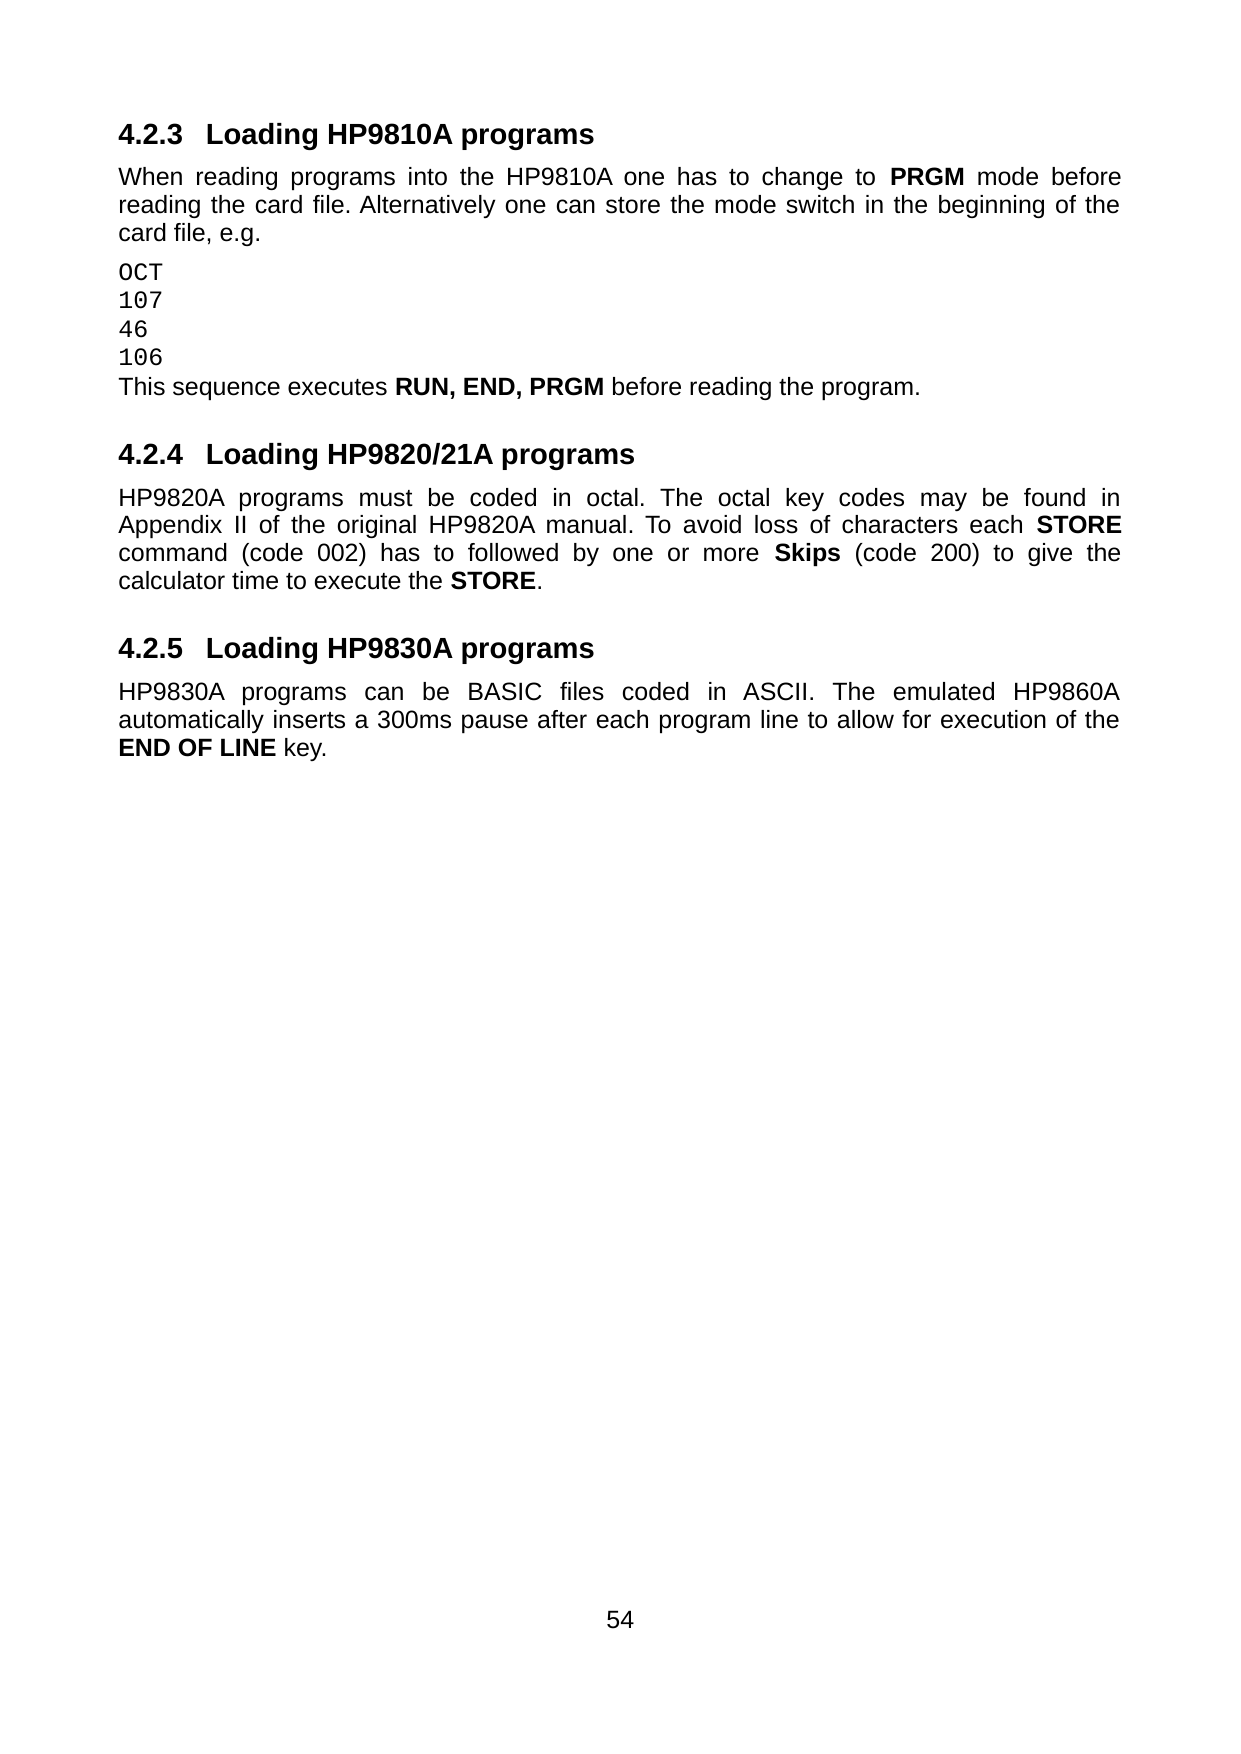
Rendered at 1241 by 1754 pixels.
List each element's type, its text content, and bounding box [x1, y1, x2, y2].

subtitle Loading HP9830A programs [118, 632, 1122, 665]
text When reading programs into the HP9810A one has to change to PRGM mode before reading the card file. Alternatively one can store the mode switch in the beginning of the card file, e.g. [118, 163, 1122, 247]
text HP9830A programs can be BASIC files coded in ASCII. The emulated HP9860A automatically inserts a 300ms pause after each program line to allow for execution of the END OF LINE key. [118, 678, 1122, 761]
text HP9820A programs must be coded in octal. The octal key codes may be found in Appendix II of the original HP9820A manual. To avoid loss of characters each STORE command (code 002) has to followed by one or more Skips (code 200) to give the calculator time to execute the STORE. [118, 483, 1122, 595]
text 46 [118, 316, 1122, 344]
text 107 [118, 288, 1122, 316]
text 106 [118, 344, 1122, 373]
text This sequence executes RUN, END, PRGM before reading the program. [118, 373, 1122, 401]
subtitle Loading HP9820/21A programs [118, 438, 1122, 471]
subtitle Loading HP9810A programs [118, 118, 1122, 151]
text OCT [118, 259, 1122, 288]
